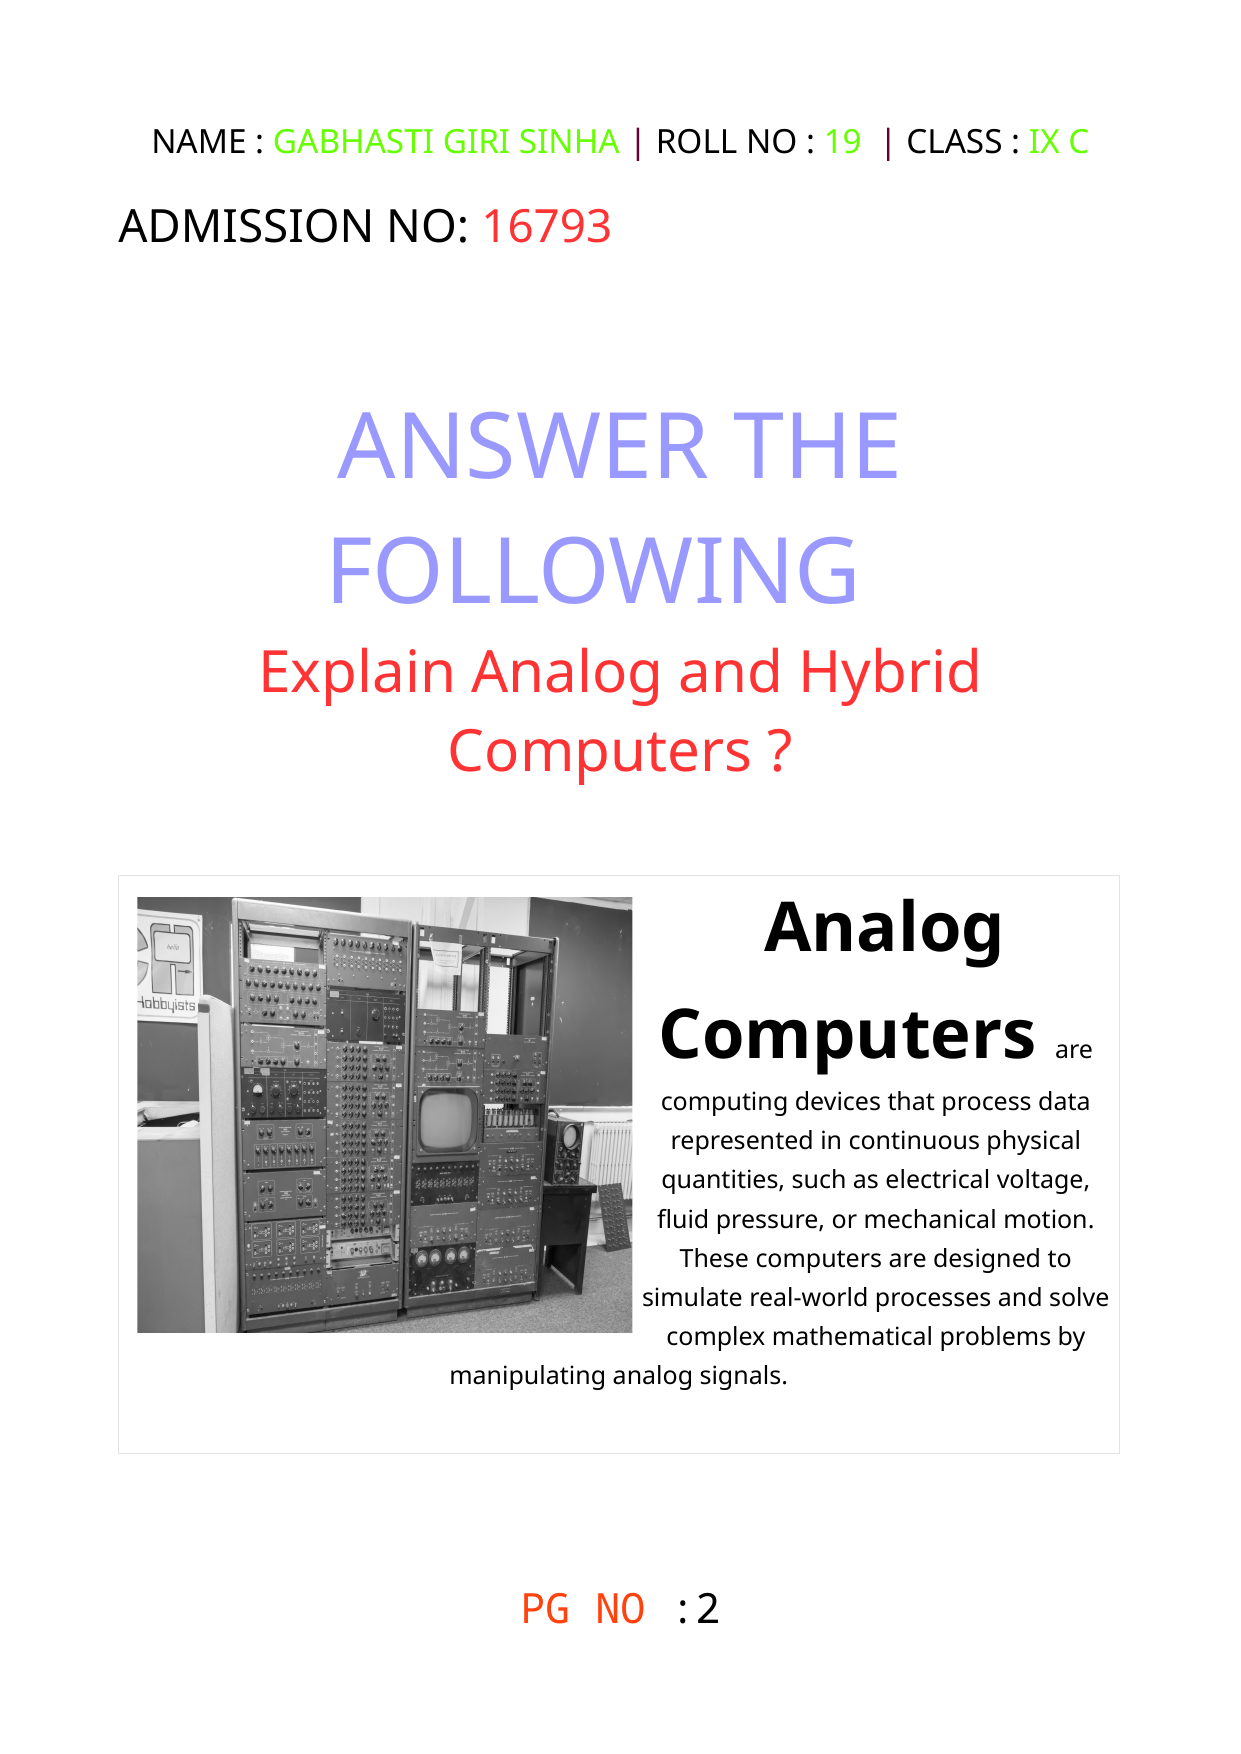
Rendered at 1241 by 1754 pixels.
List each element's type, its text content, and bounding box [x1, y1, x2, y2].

text Explain Analog and Hybrid Computers ? [118, 630, 1122, 789]
text Analog Computers are computing devices that process data represented in continuous physical quantities, such as electrical voltage, fluid pressure, or mechanical motion. These computers are designed to simulate real-world processes and solve complex mathematical problems by manipulating analog signals. [119, 876, 1119, 1392]
text ANSWER THE FOLLOWING [118, 380, 1122, 630]
text ADMISSION NO: 16793 [118, 193, 1122, 255]
